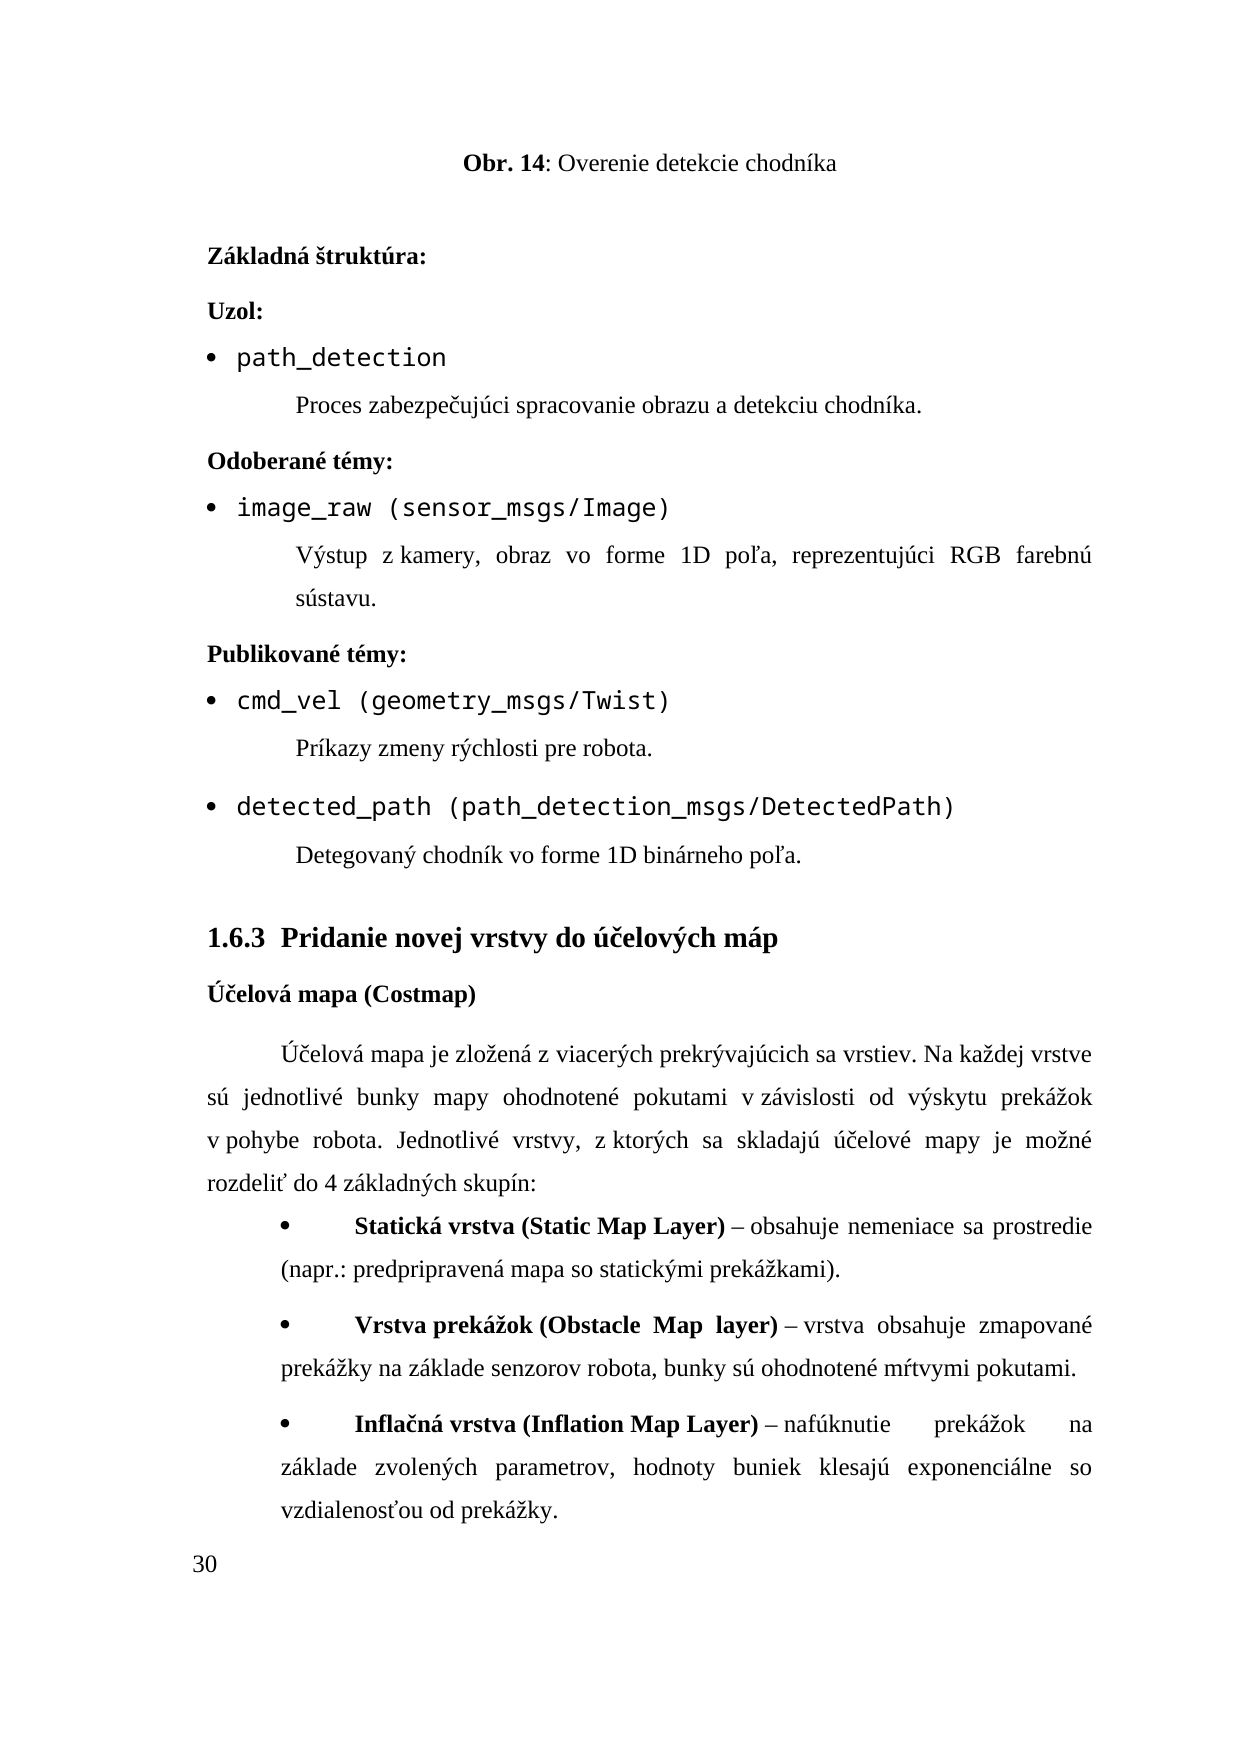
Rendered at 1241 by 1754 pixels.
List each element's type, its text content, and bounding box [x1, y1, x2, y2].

text Uzol: [207, 296, 1092, 325]
list Statická vrstva (Static Map Layer) – obsahuje nemeniace sa prostredie (napr.: predpripravená mapa so statickými prekážkami). [281, 1211, 1092, 1283]
text Základná štruktúra: [207, 241, 1092, 269]
text Proces zabezpečujúci spracovanie obrazu a detekciu chodníka. [295, 391, 1092, 419]
text Publikované témy: [207, 639, 1092, 668]
list Inflačná vrstva (Inflation Map Layer) – nafúknutie prekážok na základe zvolených parametrov, hodnoty buniek klesajú exponenciálne so vzdialenosťou od prekážky. [281, 1409, 1092, 1524]
text Detegovaný chodník vo forme 1D binárneho poľa. [295, 840, 1092, 869]
text Príkazy zmeny rýchlosti pre robota. [295, 733, 1092, 762]
text Účelová mapa je zložená z viacerých prekrývajúcich sa vrstiev. Na každej vrstve sú jednotlivé bunky mapy ohodnotené pokutami v závislosti od výskytu prekážok v pohybe robota. Jednotlivé vrstvy, z ktorých sa skladajú účelové mapy je možné rozdeliť do 4 základných skupín: [207, 1039, 1092, 1197]
text Odoberané témy: [207, 446, 1092, 475]
list image_raw (sensor_msgs/Image) [207, 489, 1092, 523]
list path_detection [207, 339, 1092, 374]
list detected_path (path_detection_msgs/DetectedPath) [207, 789, 1092, 823]
text Výstup z kamery, obraz vo forme 1D poľa, reprezentujúci RGB farebnú sústavu. [295, 540, 1092, 612]
list cmd_vel (geometry_msgs/Twist) [207, 682, 1092, 716]
subtitle Účelová mapa (Costmap) [207, 979, 1092, 1008]
subtitle Pridanie novej vrstvy do účelových máp [207, 921, 1092, 954]
text Obr. 14: Overenie detekcie chodníka [207, 148, 1092, 176]
list Vrstva prekážok (Obstacle Map layer) – vrstva obsahuje zmapované prekážky na základe senzorov robota, bunky sú ohodnotené mŕtvymi pokutami. [281, 1310, 1092, 1382]
